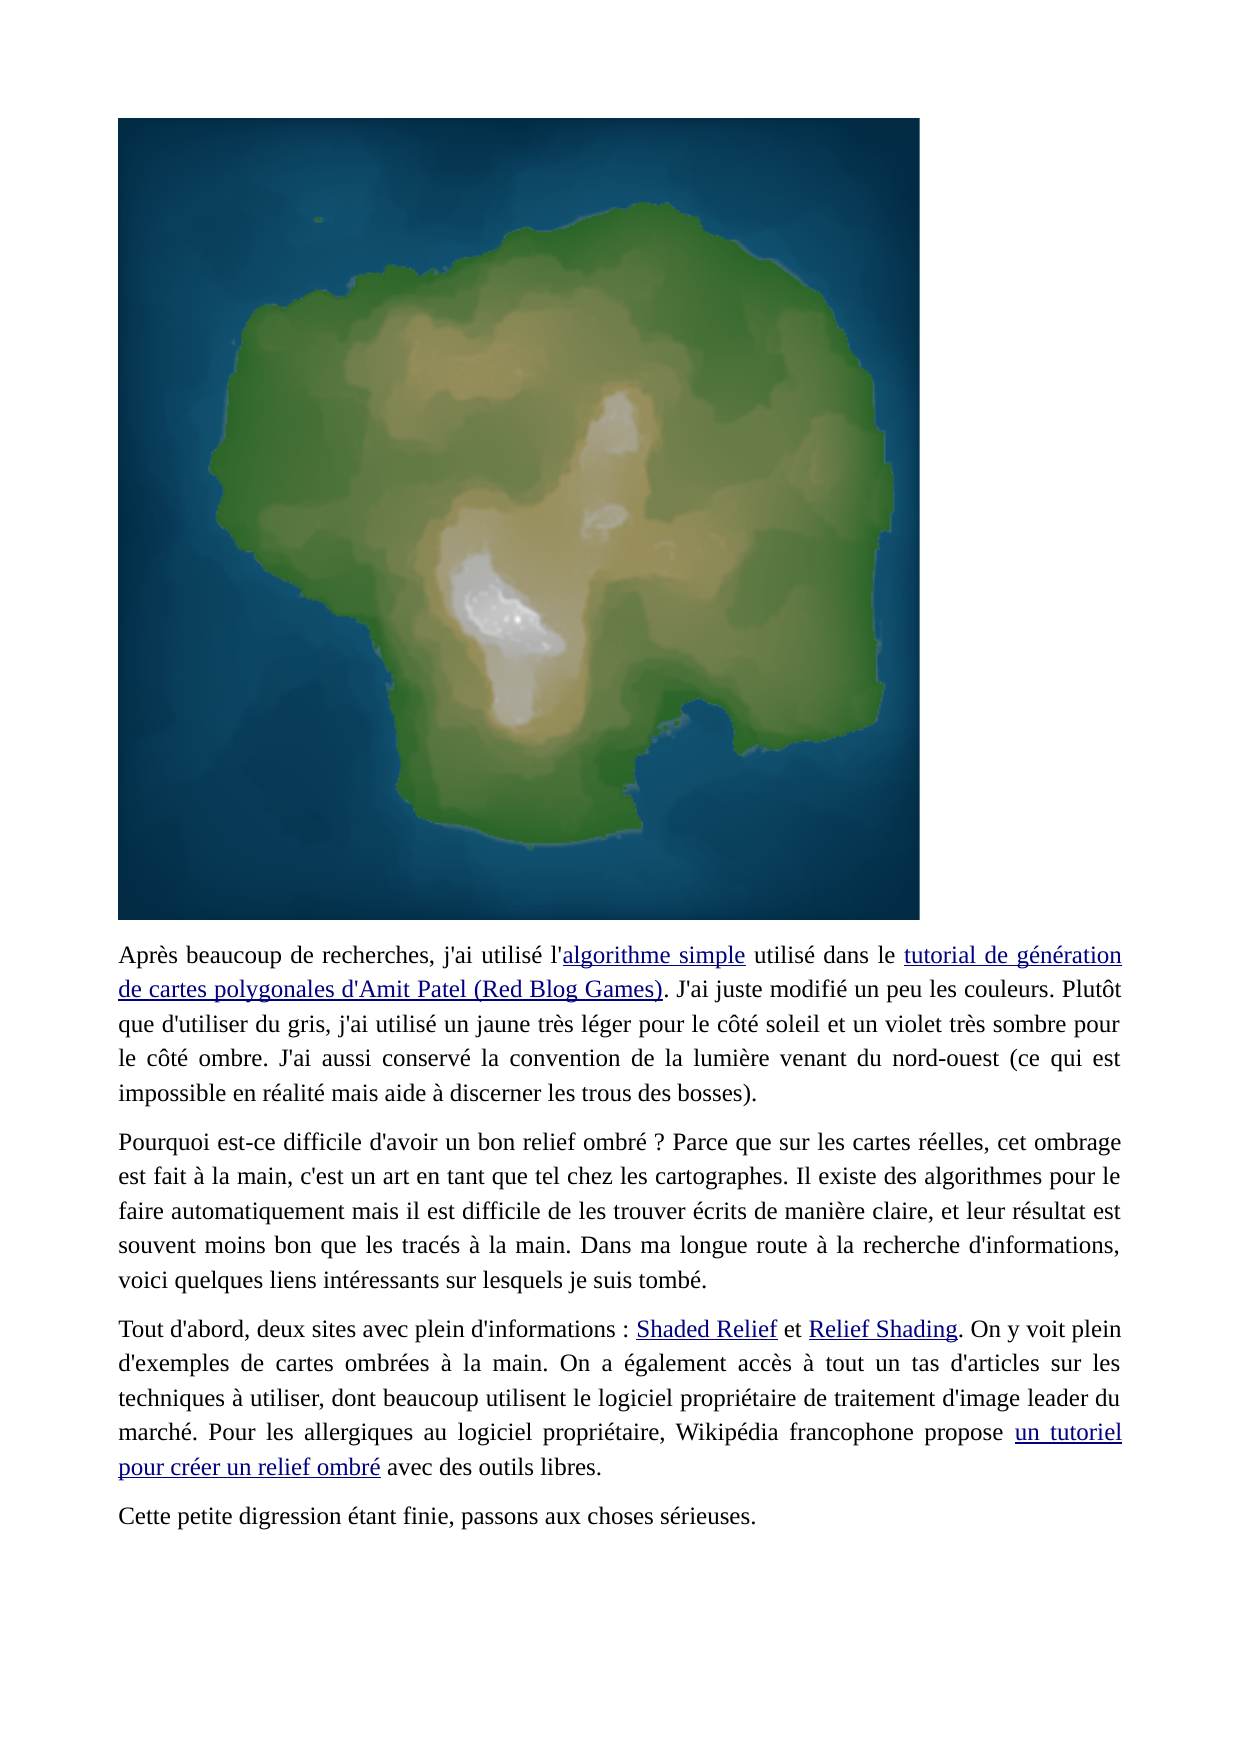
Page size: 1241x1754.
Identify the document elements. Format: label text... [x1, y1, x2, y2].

text Pourquoi est-ce difficile d'avoir un bon relief ombré ? Parce que sur les cartes réelles, cet ombrage est fait à la main, c'est un art en tant que tel chez les cartographes. Il existe des algorithmes pour le faire automatiquement mais il est difficile de les trouver écrits de manière claire, et leur résultat est souvent moins bon que les tracés à la main. Dans ma longue route à la recherche d'informations, voici quelques liens intéressants sur lesquels je suis tombé. [118, 1127, 1122, 1294]
picture [118, 118, 920, 920]
text Tout d'abord, deux sites avec plein d'informations : Shaded Relief et Relief Shading. On y voit plein d'exemples de cartes ombrées à la main. On a également accès à tout un tas d'articles sur les techniques à utiliser, dont beaucoup utilisent le logiciel propriétaire de traitement d'image leader du marché. Pour les allergiques au logiciel propriétaire, Wikipédia francophone propose un tutoriel pour créer un relief ombré avec des outils libres. [118, 1314, 1122, 1481]
text Cette petite digression étant finie, passons aux choses sérieuses. [118, 1501, 1122, 1530]
text Après beaucoup de recherches, j'ai utilisé l'algorithme simple utilisé dans le tutorial de génération de cartes polygonales d'Amit Patel (Red Blog Games). J'ai juste modifié un peu les couleurs. Plutôt que d'utiliser du gris, j'ai utilisé un jaune très léger pour le côté soleil et un violet très sombre pour le côté ombre. J'ai aussi conservé la convention de la lumière venant du nord-ouest (ce qui est impossible en réalité mais aide à discerner les trous des bosses). [118, 940, 1122, 1107]
